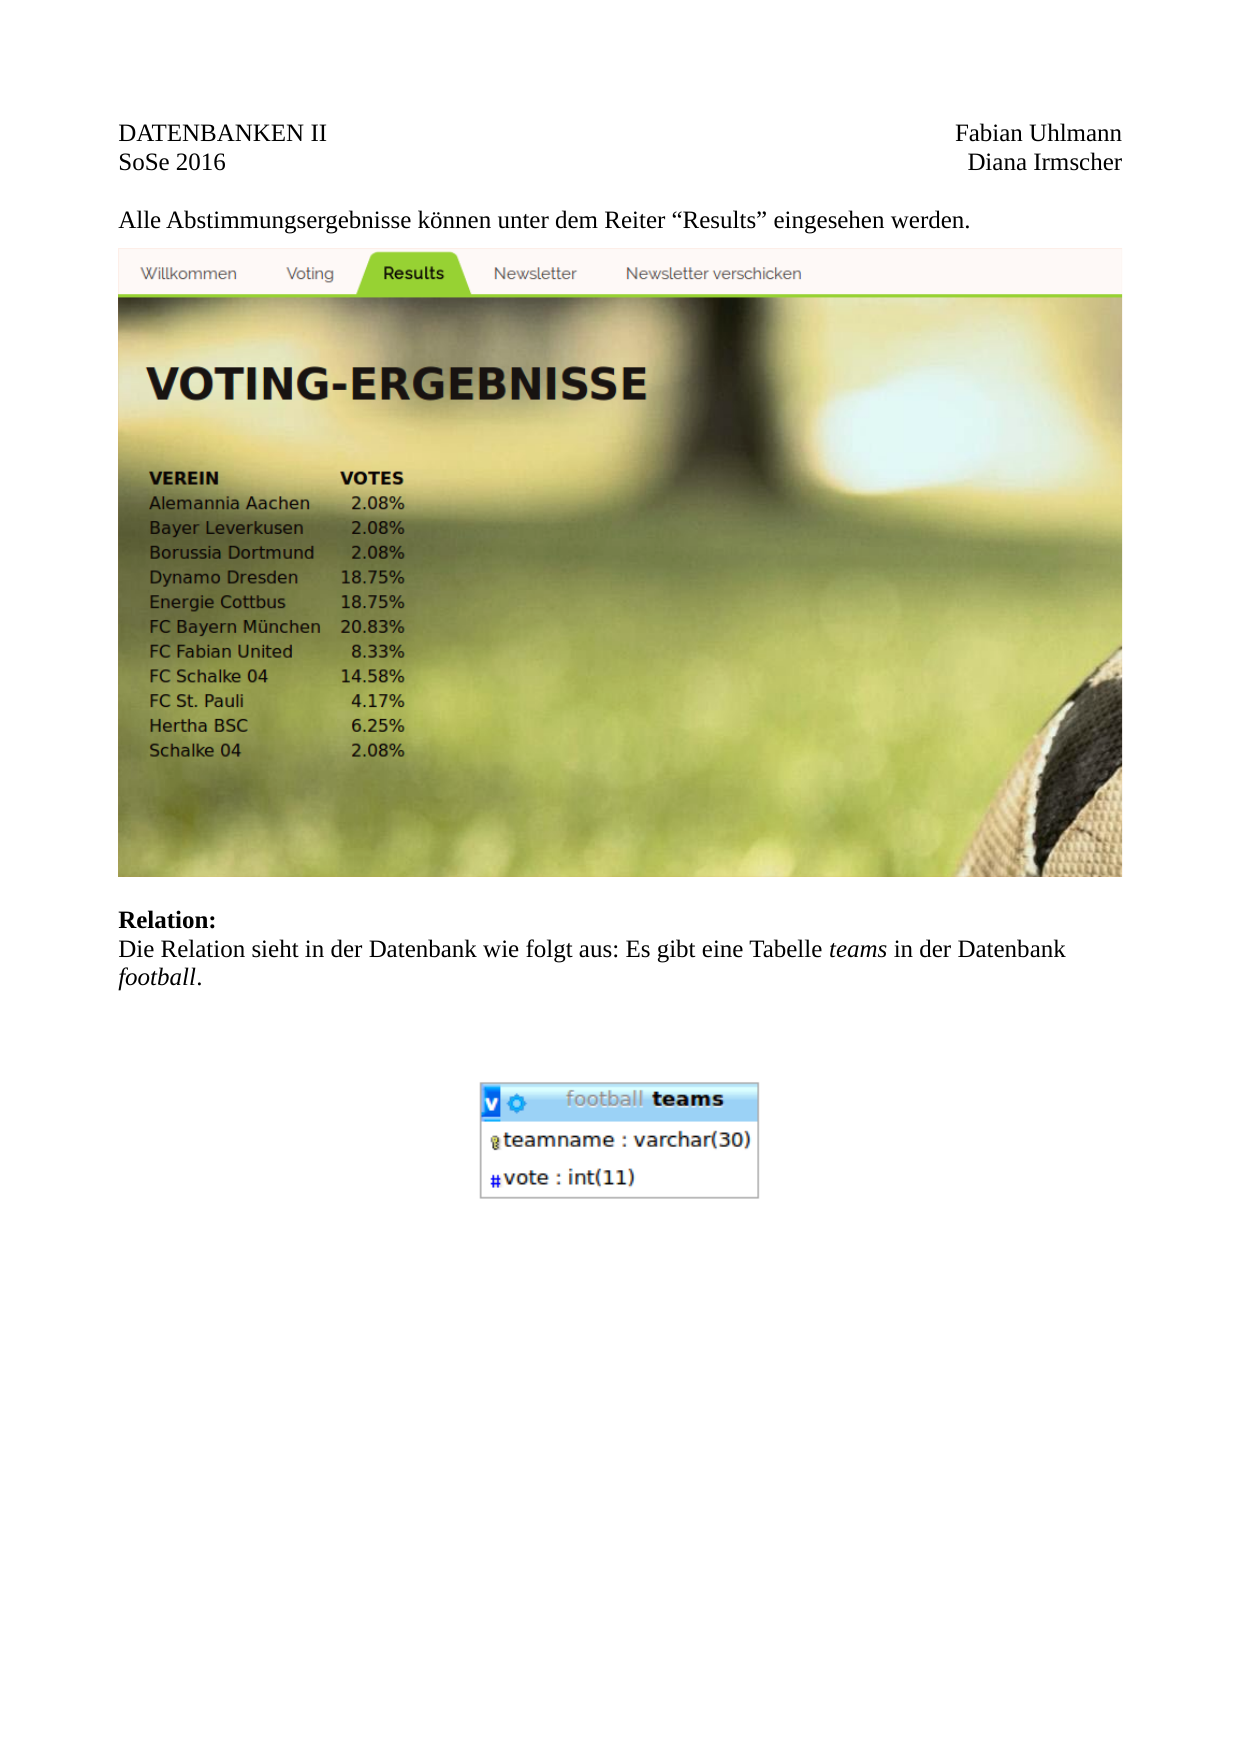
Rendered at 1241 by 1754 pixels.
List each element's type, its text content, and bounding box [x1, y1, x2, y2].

text Relation: [118, 905, 1122, 934]
picture [118, 248, 1123, 877]
text Alle Abstimmungsergebnisse können unter dem Reiter “Results” eingesehen werden. [118, 205, 1122, 234]
text Die Relation sieht in der Datenbank wie folgt aus: Es gibt eine Tabelle teams in der Datenbank football. [118, 934, 1122, 991]
picture [452, 1048, 789, 1235]
